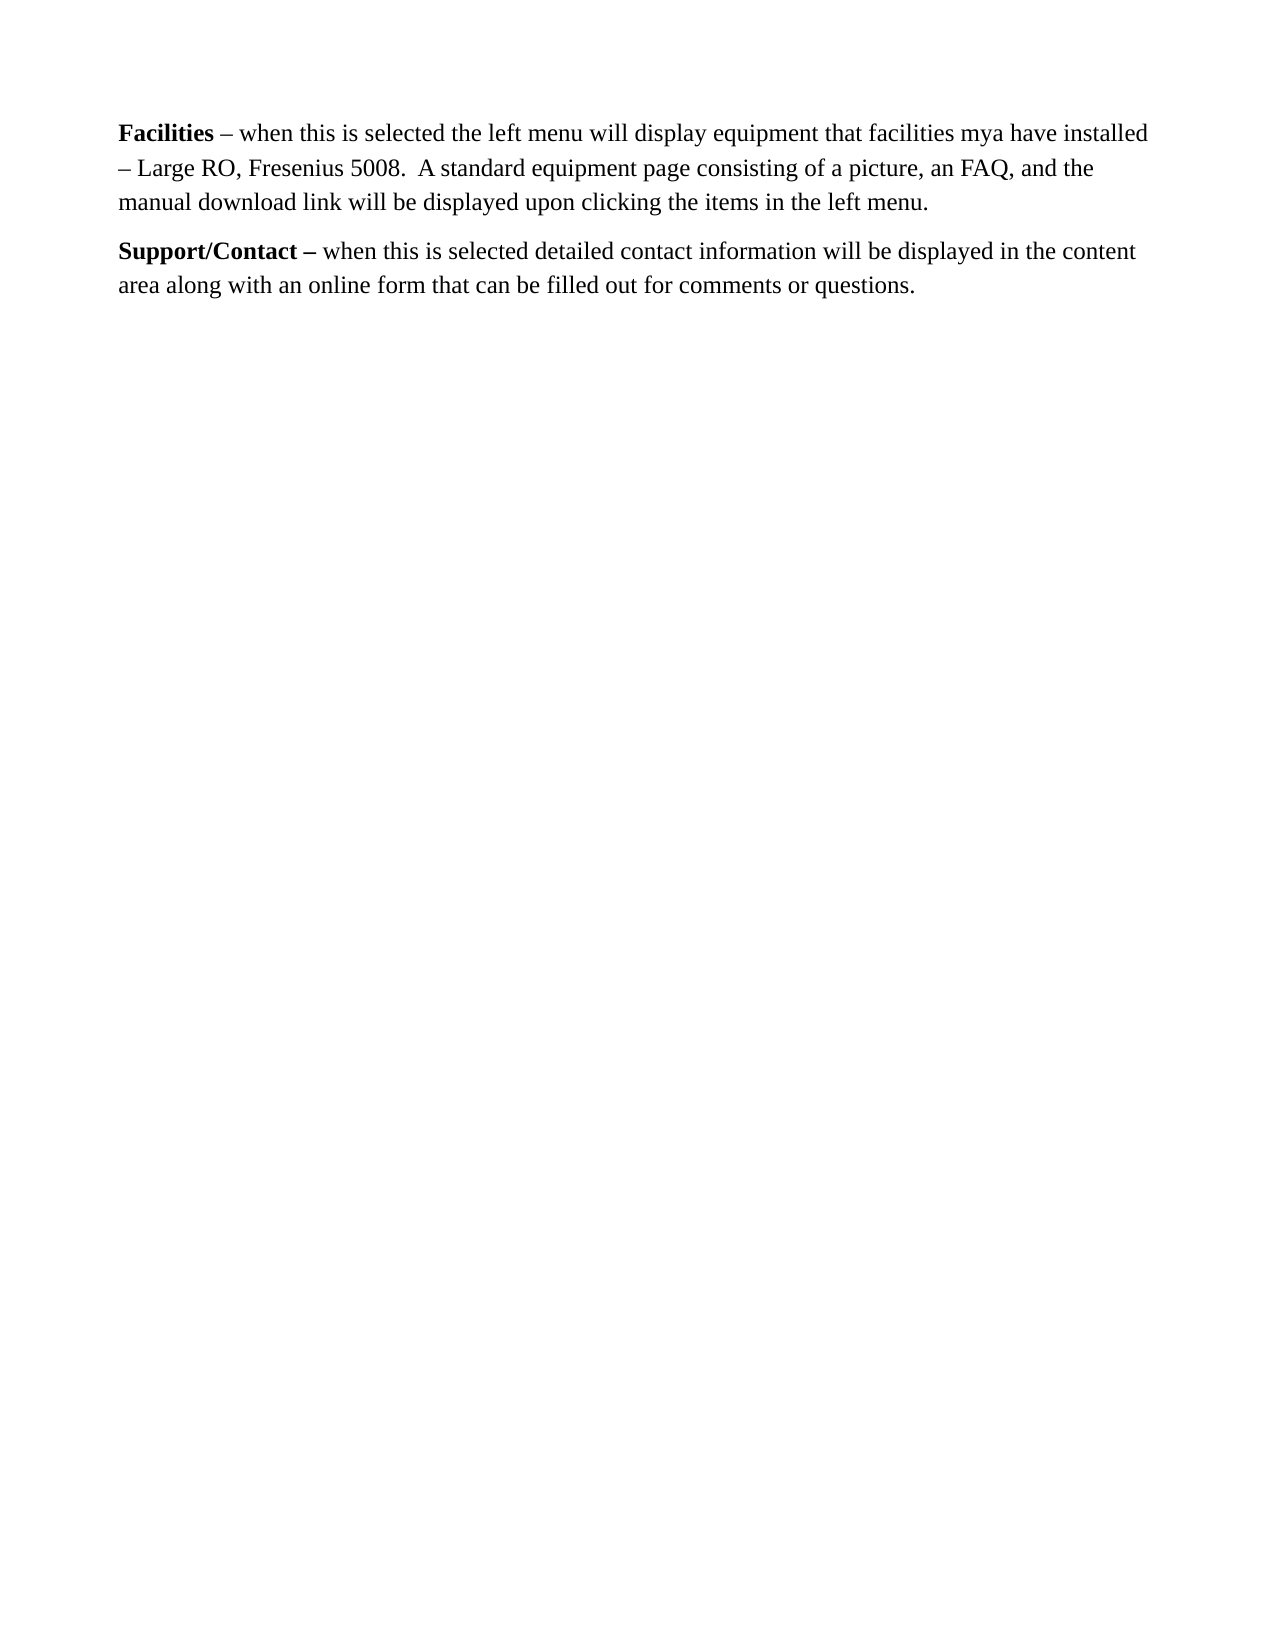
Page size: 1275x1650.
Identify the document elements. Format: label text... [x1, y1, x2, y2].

text Support/Contact – when this is selected detailed contact information will be displayed in the content area along with an online form that can be filled out for comments or questions. [118, 236, 1157, 299]
text Facilities – when this is selected the left menu will display equipment that facilities mya have installed – Large RO, Fresenius 5008. A standard equipment page consisting of a picture, an FAQ, and the manual download link will be displayed upon clicking the items in the left menu. [118, 118, 1157, 216]
